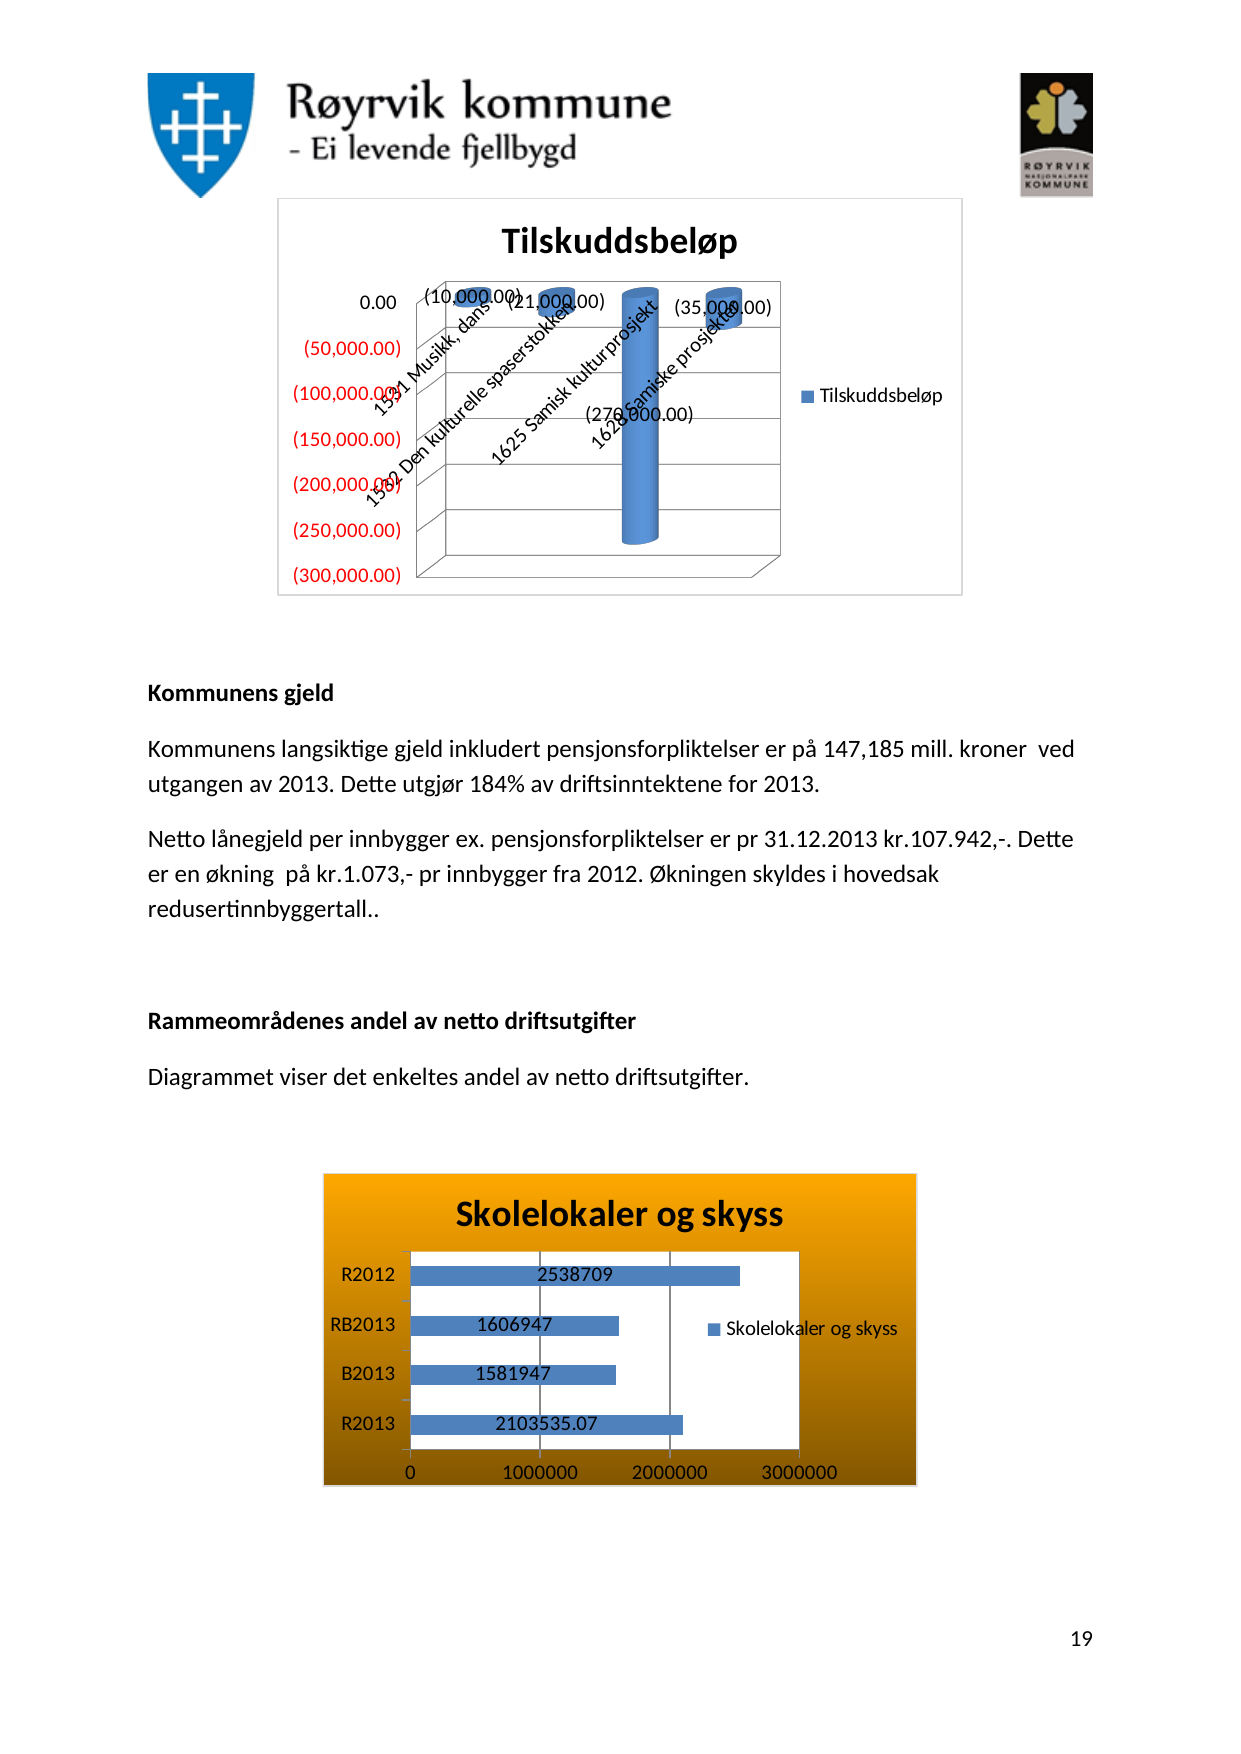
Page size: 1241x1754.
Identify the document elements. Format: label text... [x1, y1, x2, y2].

text Netto lånegjeld per innbygger ex. pensjonsforpliktelser er pr 31.12.2013 kr.107.942,-. Dette er en økning på kr.1.073,- pr innbygger fra 2012. Økningen skyldes i hovedsak redusertinnbyggertall.. [148, 823, 1093, 924]
picture [147, 73, 1093, 198]
text Diagrammet viser det enkeltes andel av netto driftsutgifter. [148, 1061, 1093, 1092]
text Kommunens gjeld [148, 677, 1093, 707]
text Kommunens langsiktige gjeld inkludert pensjonsforpliktelser er på 147,185 mill. kroner ved utgangen av 2013. Dette utgjør 184% av driftsinntektene for 2013. [148, 733, 1093, 798]
text Rammeområdenes andel av netto driftsutgifter [148, 1005, 1093, 1036]
